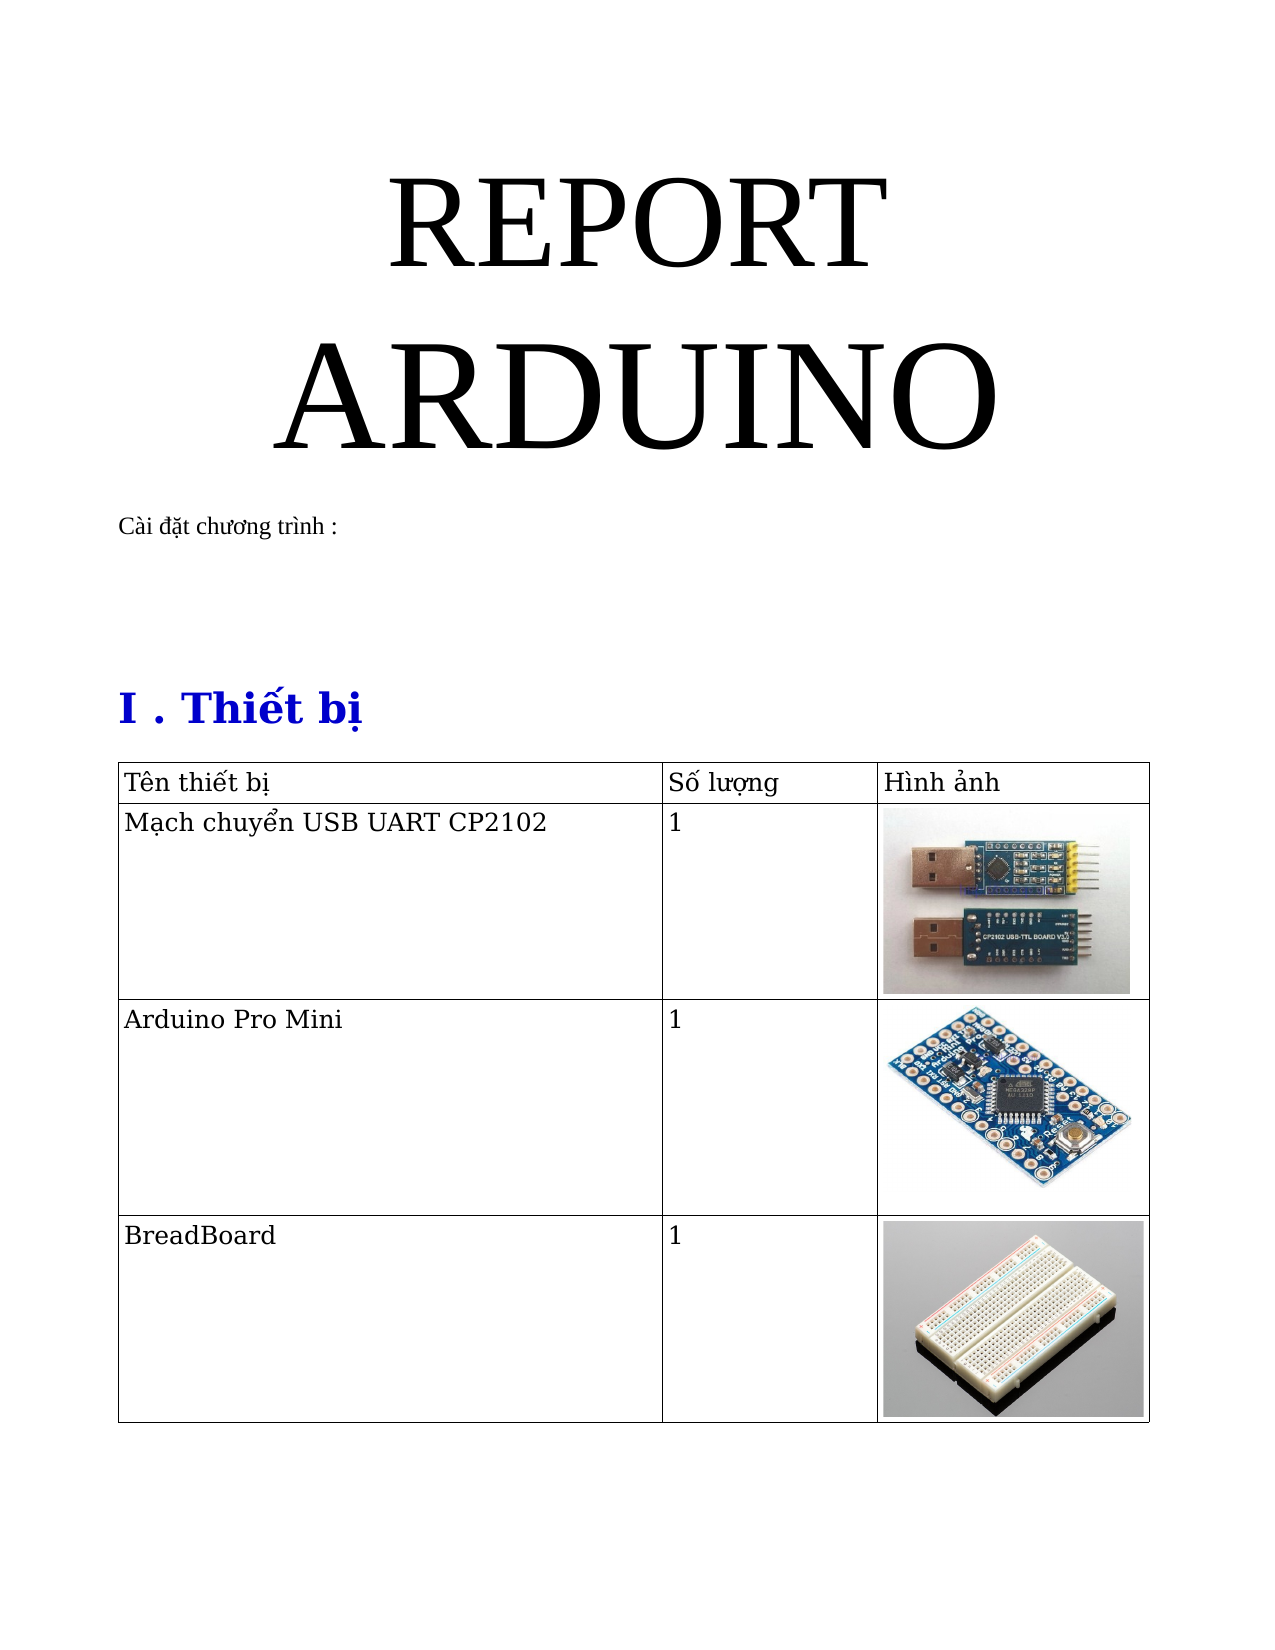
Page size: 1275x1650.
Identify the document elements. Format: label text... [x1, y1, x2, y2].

table_cell [878, 804, 1149, 999]
text Cài đặt chương trình : [118, 511, 1157, 540]
table_cell [878, 1000, 1149, 1215]
picture [883, 1221, 1144, 1417]
table_cell Mạch chuyển USB UART CP2102 [119, 804, 662, 999]
table_cell Arduino Pro Mini [119, 1000, 662, 1215]
table_cell 1 [663, 1216, 877, 1422]
text I . Thiết bị [118, 684, 1157, 733]
picture [883, 808, 1130, 994]
table_header Số lượng [663, 763, 877, 803]
table_cell BreadBoard [119, 1216, 662, 1422]
text REPORT ARDUINO [118, 118, 1157, 482]
table_header Hình ảnh [878, 763, 1149, 803]
table_header Tên thiết bị [119, 763, 662, 803]
table_cell [878, 1216, 1149, 1422]
table_cell 1 [663, 1000, 877, 1215]
table_cell 1 [663, 804, 877, 999]
picture [883, 1005, 1132, 1192]
